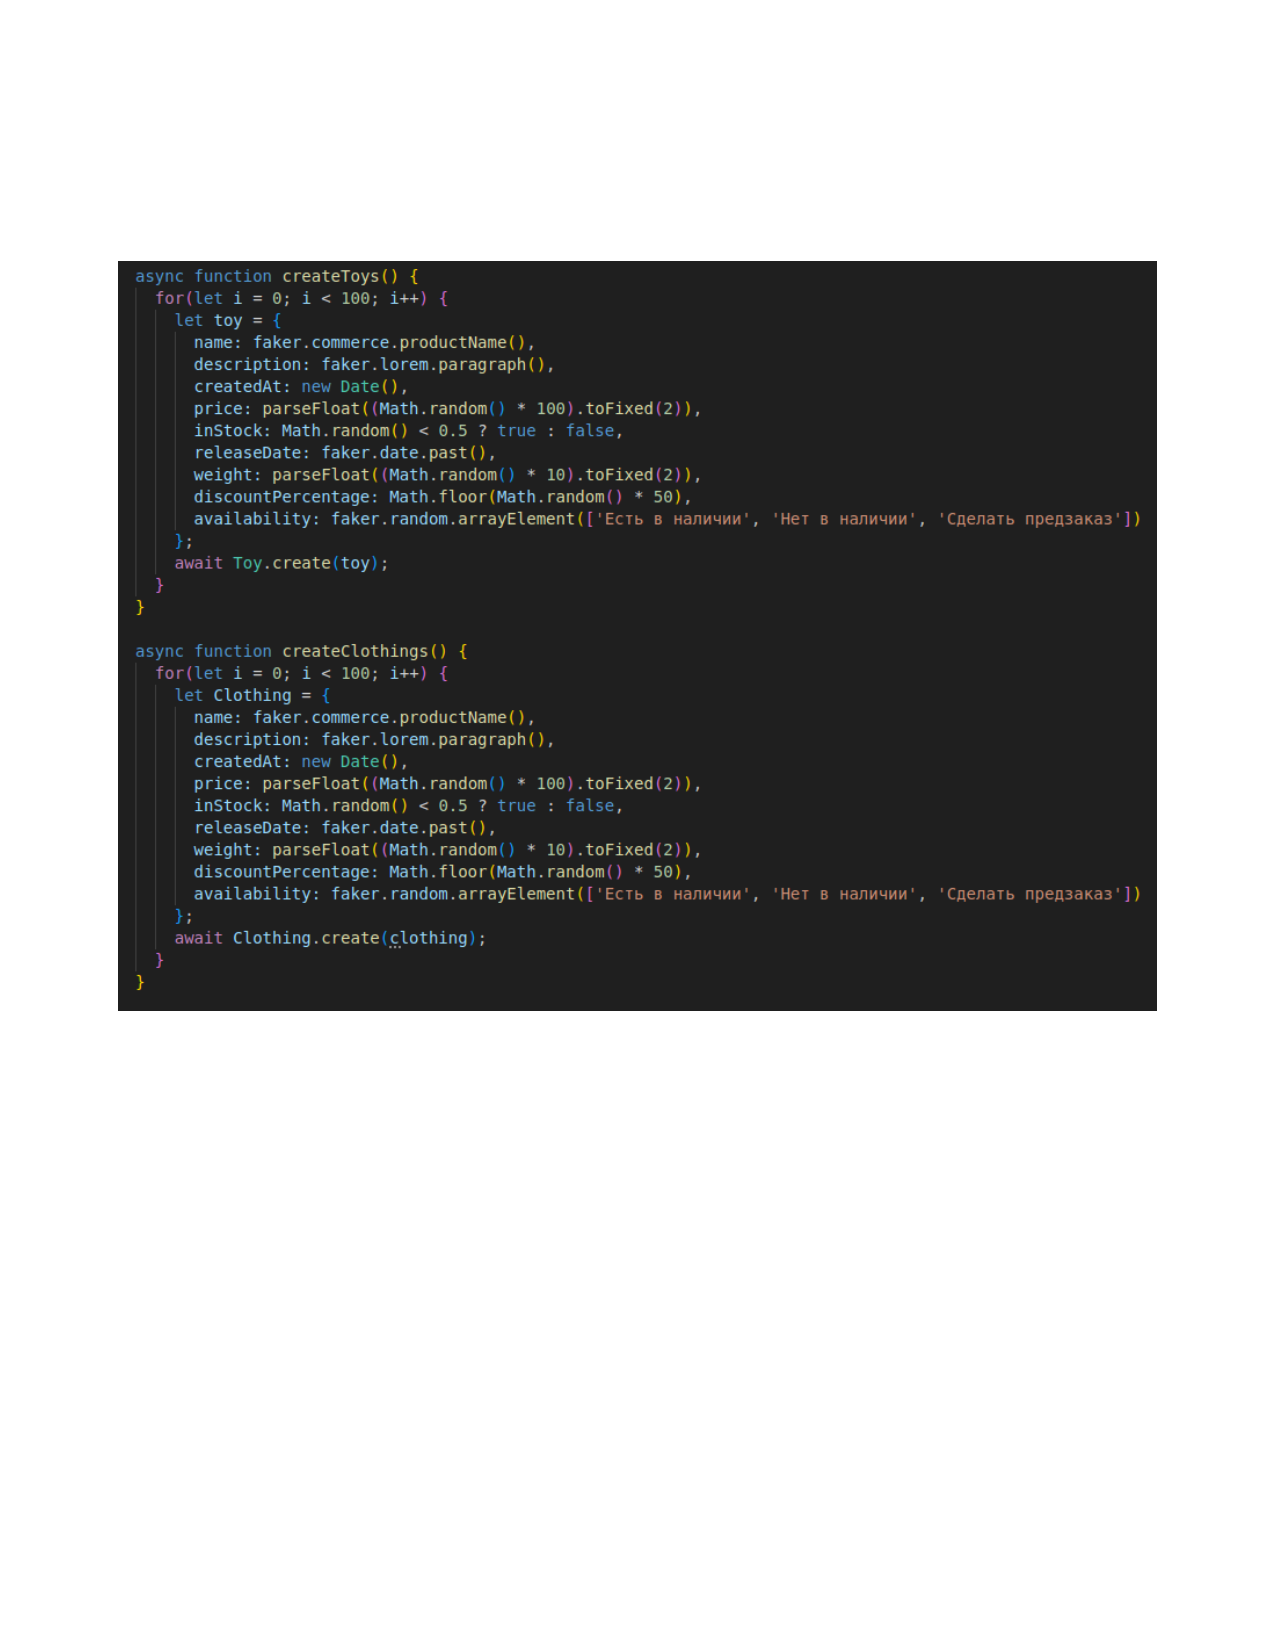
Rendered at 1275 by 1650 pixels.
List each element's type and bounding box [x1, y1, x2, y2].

picture [118, 261, 1157, 1011]
